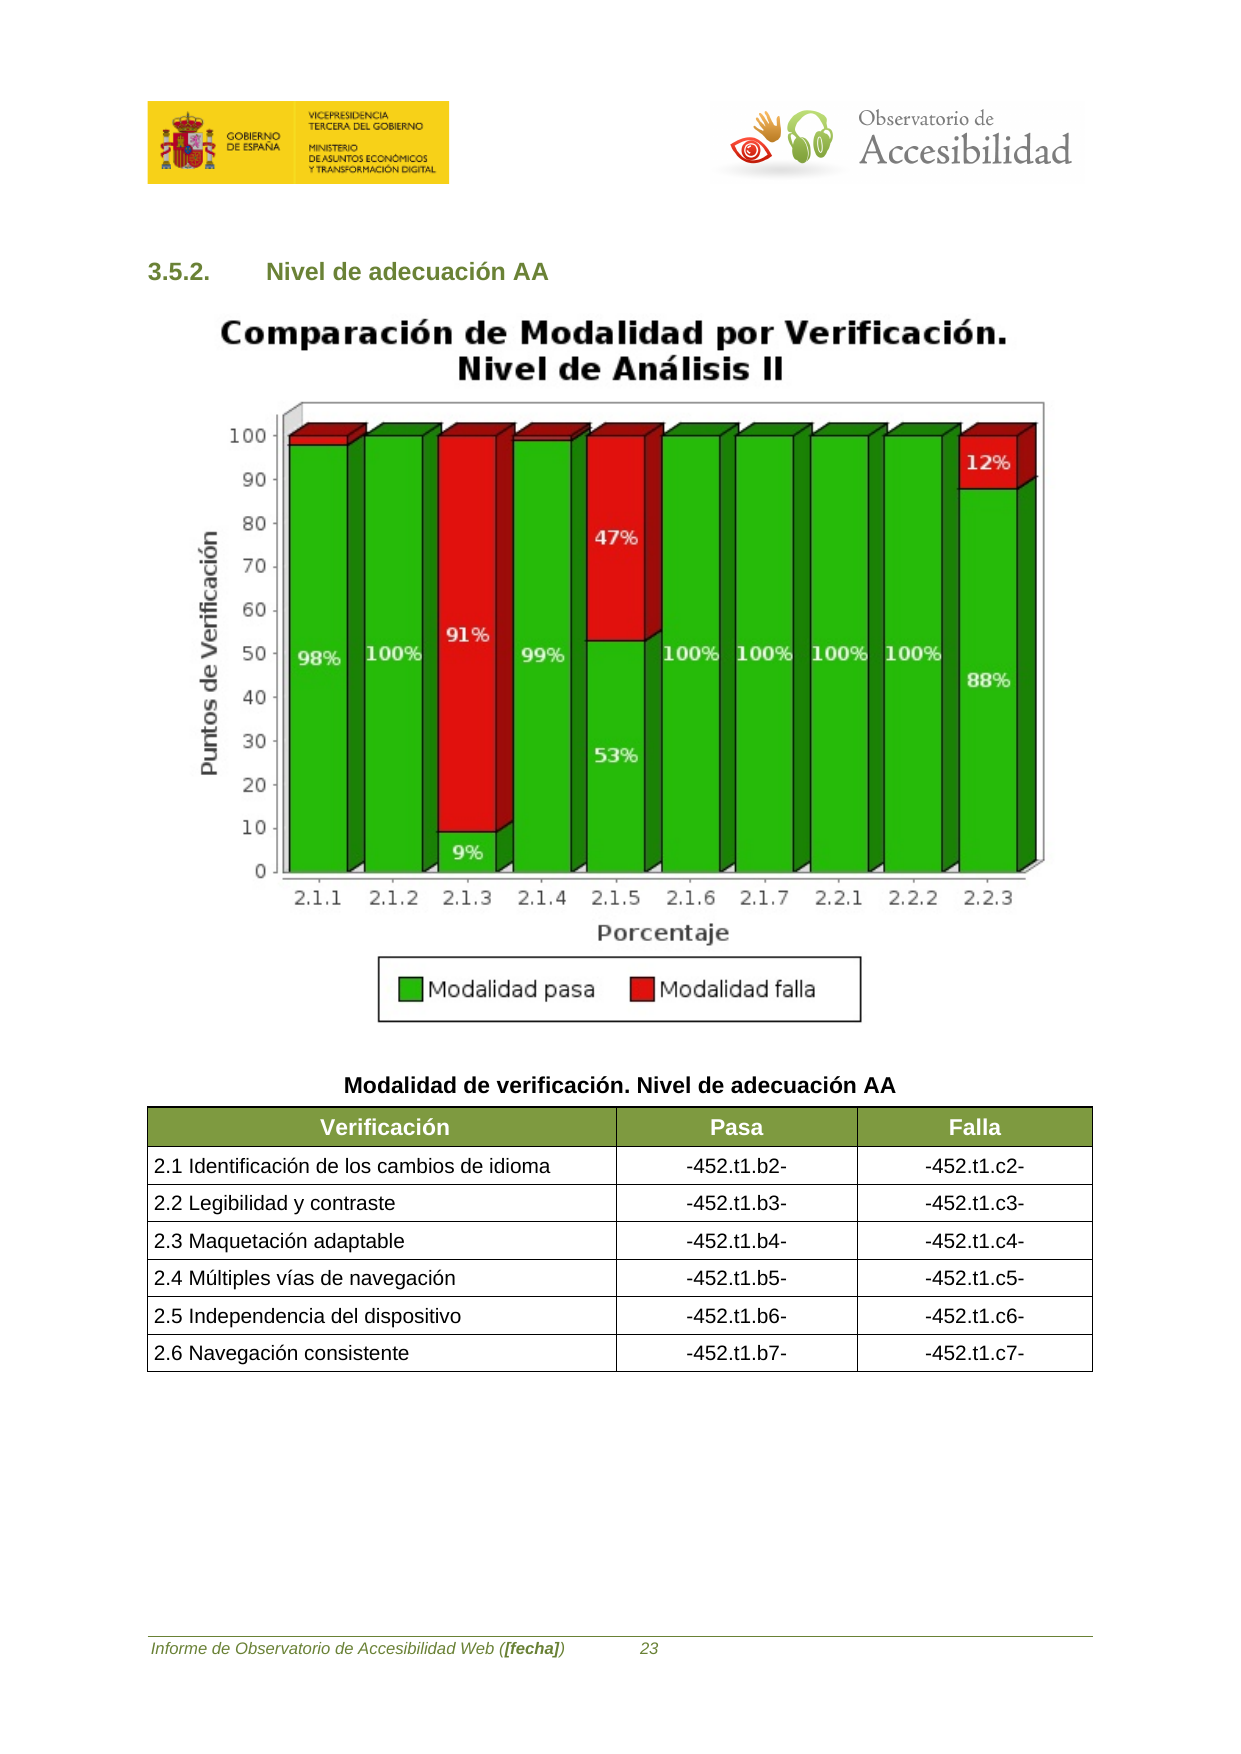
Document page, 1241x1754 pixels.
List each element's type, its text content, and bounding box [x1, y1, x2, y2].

table_cell 2.3 Maquetación adaptable [148, 1222, 616, 1259]
table_cell 2.6 Navegación consistente [148, 1335, 616, 1371]
table_cell 2.5 Independencia del dispositivo [148, 1297, 616, 1334]
picture [710, 101, 1086, 184]
picture [147, 101, 450, 184]
table_header Falla [858, 1108, 1092, 1146]
table_cell 2.4 Múltiples vías de navegación [148, 1260, 616, 1296]
table_cell -452.t1.c3- [858, 1185, 1092, 1221]
table_cell -452.t1.c5- [858, 1260, 1092, 1296]
table_cell -452.t1.c4- [858, 1222, 1092, 1259]
table_cell -452.t1.b5- [617, 1260, 857, 1296]
table_cell -452.t1.b2- [617, 1147, 857, 1184]
table_cell -452.t1.c2- [858, 1147, 1092, 1184]
table_cell 2.1 Identificación de los cambios de idioma [148, 1147, 616, 1184]
table_cell -452.t1.b6- [617, 1297, 857, 1334]
table_header Pasa [617, 1108, 857, 1146]
subtitle Nivel de adecuación AA [148, 257, 1092, 286]
table_cell 2.2 Legibilidad y contraste [148, 1185, 616, 1221]
table_cell -452.t1.b3- [617, 1185, 857, 1221]
table_cell -452.t1.c6- [858, 1297, 1092, 1334]
table_cell -452.t1.c7- [858, 1335, 1092, 1371]
table_cell -452.t1.b7- [617, 1335, 857, 1371]
text Modalidad de verificación. Nivel de adecuación AA [148, 1072, 1092, 1098]
table_cell -452.t1.b4- [617, 1222, 857, 1259]
picture [178, 313, 1062, 1024]
table_header Verificación [148, 1108, 616, 1146]
